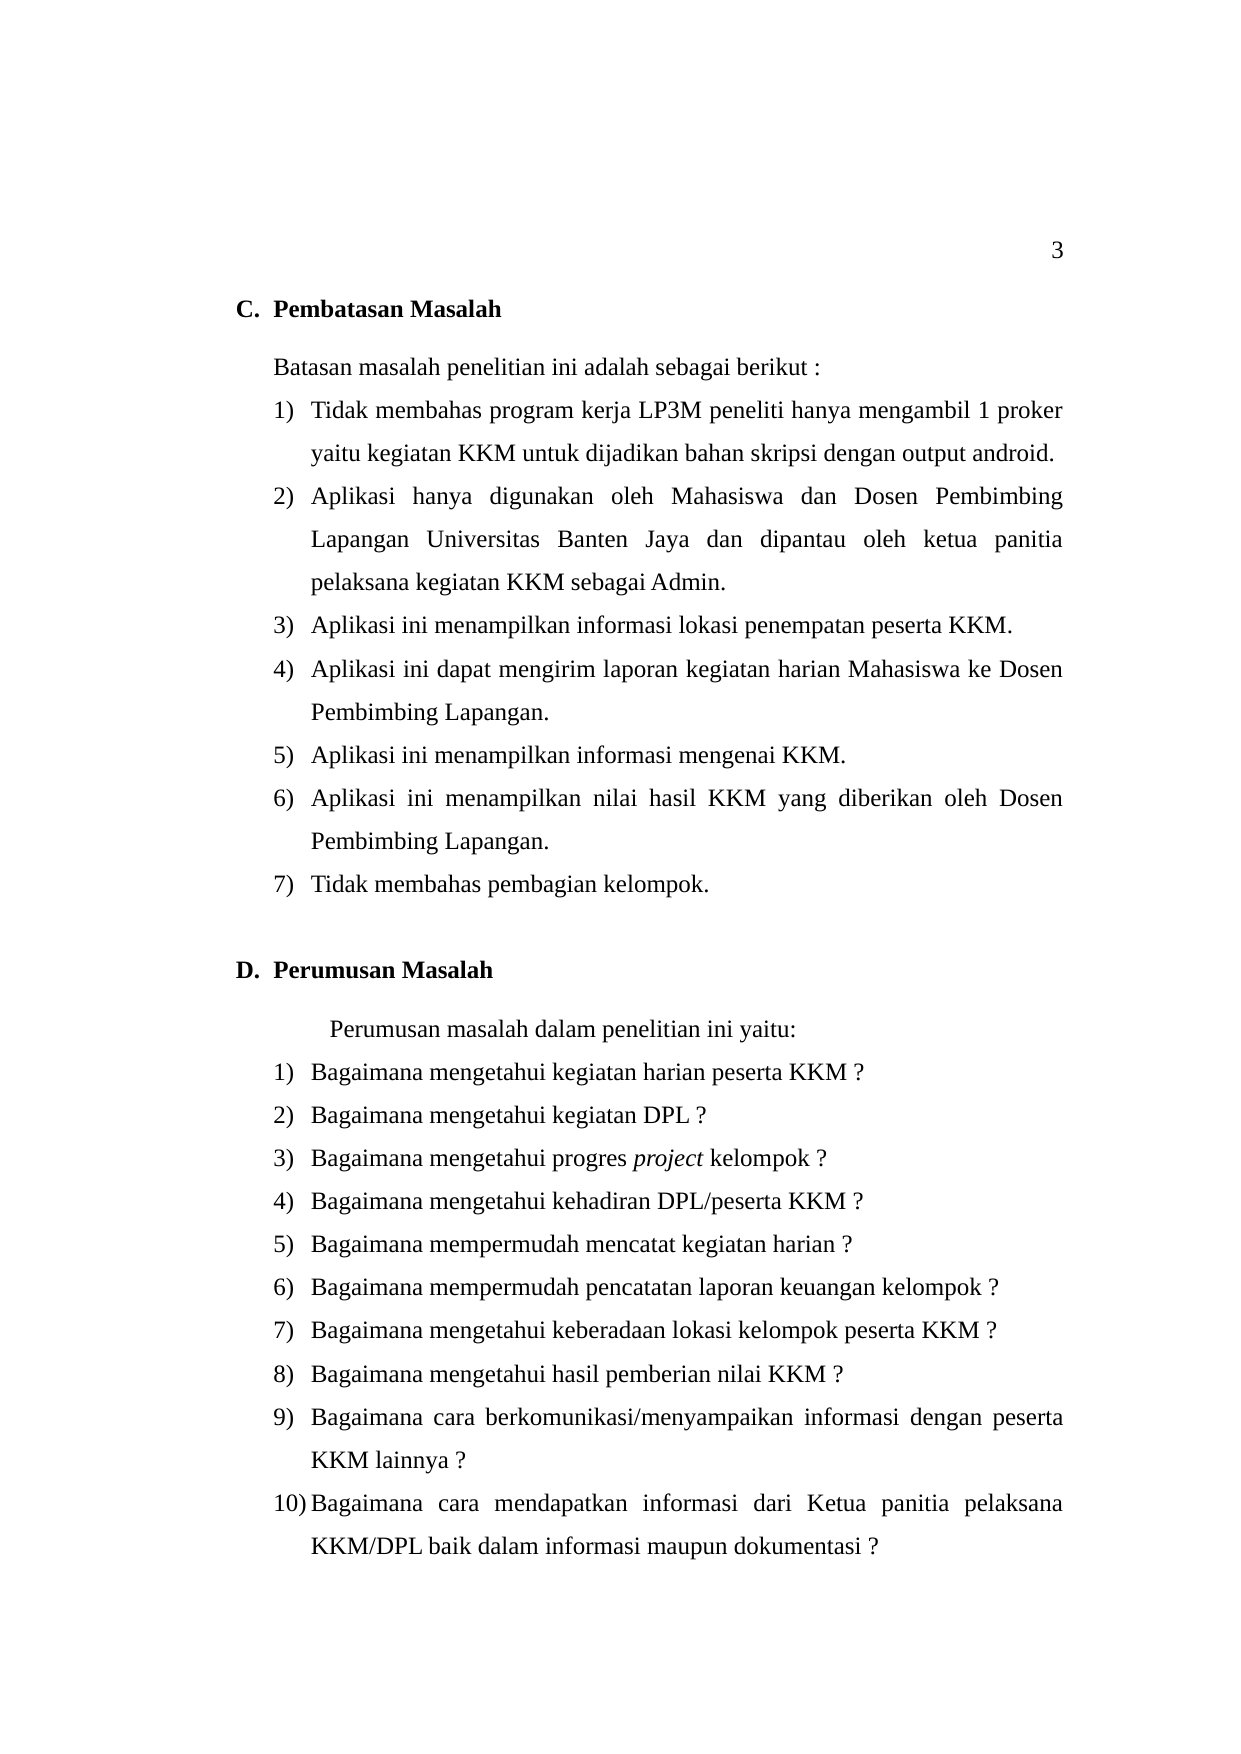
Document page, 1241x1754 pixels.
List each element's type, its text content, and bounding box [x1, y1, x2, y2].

text Perumusan masalah dalam penelitian ini yaitu: [273, 1014, 1063, 1042]
list Pembatasan Masalah [236, 294, 1063, 322]
list Bagaimana mengetahui kegiatan harian peserta KKM ? [273, 1057, 1063, 1086]
list Aplikasi ini menampilkan informasi lokasi penempatan peserta KKM. [273, 611, 1063, 639]
list Aplikasi hanya digunakan oleh Mahasiswa dan Dosen Pembimbing Lapangan Universitas Banten Jaya dan dipantau oleh ketua panitia pelaksana kegiatan KKM sebagai Admin. [273, 481, 1063, 596]
list Bagaimana mengetahui kehadiran DPL/peserta KKM ? [273, 1186, 1063, 1215]
list Bagaimana cara mendapatkan informasi dari Ketua panitia pelaksana KKM/DPL baik dalam informasi maupun dokumentasi ? [273, 1488, 1063, 1560]
list Tidak membahas program kerja LP3M peneliti hanya mengambil 1 proker yaitu kegiatan KKM untuk dijadikan bahan skripsi dengan output android. [273, 395, 1063, 467]
list Tidak membahas pembagian kelompok. [273, 869, 1063, 898]
list Bagaimana mengetahui hasil pemberian nilai KKM ? [273, 1359, 1063, 1387]
list Bagaimana mengetahui kegiatan DPL ? [273, 1100, 1063, 1129]
list Bagaimana mempermudah mencatat kegiatan harian ? [273, 1229, 1063, 1258]
list Bagaimana mempermudah pencatatan laporan keuangan kelompok ? [273, 1272, 1063, 1301]
list Bagaimana mengetahui progres project kelompok ? [273, 1143, 1063, 1172]
list Bagaimana cara berkomunikasi/menyampaikan informasi dengan peserta KKM lainnya ? [273, 1402, 1063, 1474]
list Aplikasi ini dapat mengirim laporan kegiatan harian Mahasiswa ke Dosen Pembimbing Lapangan. [273, 654, 1063, 726]
list Aplikasi ini menampilkan nilai hasil KKM yang diberikan oleh Dosen Pembimbing Lapangan. [273, 783, 1063, 855]
text Batasan masalah penelitian ini adalah sebagai berikut : [273, 352, 1063, 381]
list Bagaimana mengetahui keberadaan lokasi kelompok peserta KKM ? [273, 1316, 1063, 1344]
list Aplikasi ini menampilkan informasi mengenai KKM. [273, 740, 1063, 769]
list Perumusan Masalah [236, 956, 1063, 984]
